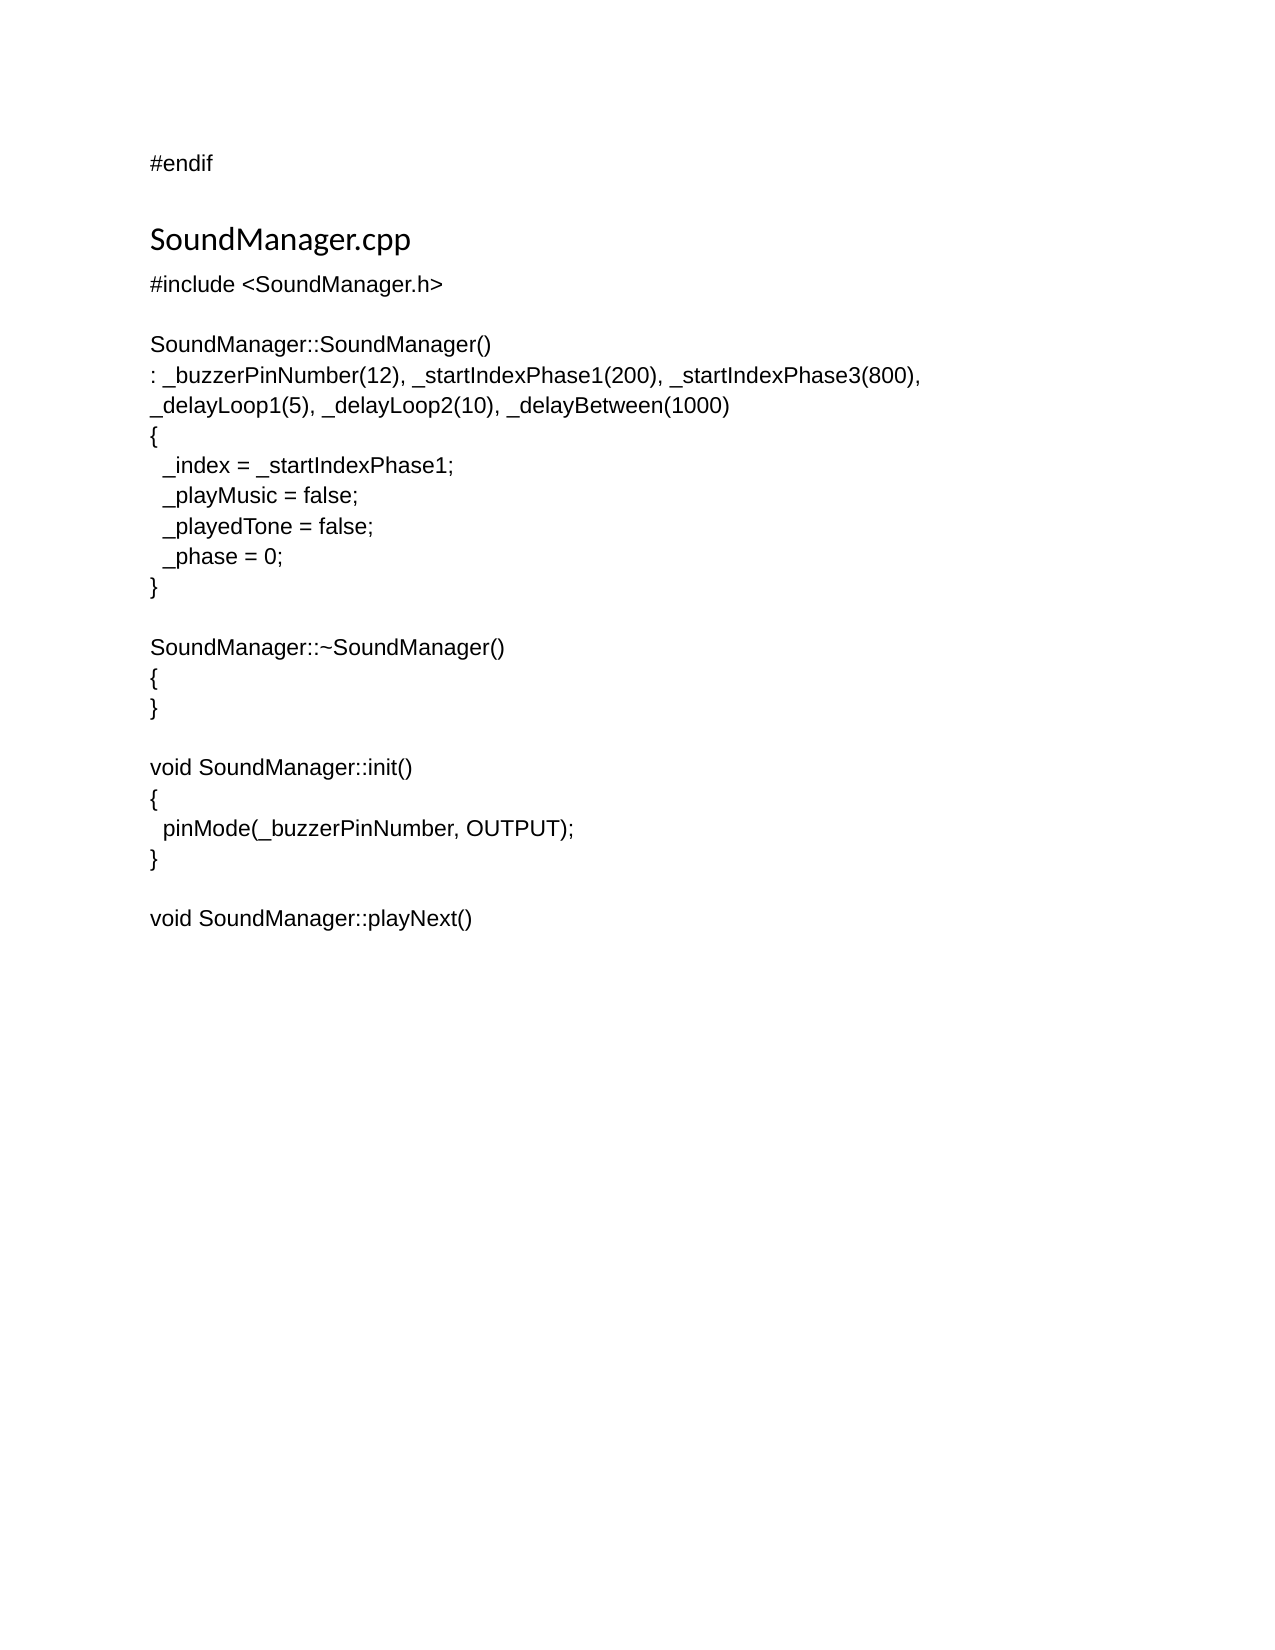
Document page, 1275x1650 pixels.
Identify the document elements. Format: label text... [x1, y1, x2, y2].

text pinMode(_buzzerPinNumber, OUTPUT); [150, 815, 1125, 841]
text { [150, 784, 1125, 811]
text } [150, 845, 1125, 871]
text void SoundManager::playNext() [150, 905, 1125, 932]
text #endif [150, 150, 1125, 176]
text } [150, 694, 1125, 720]
text SoundManager::SoundManager() [150, 331, 1125, 358]
text void SoundManager::init() [150, 754, 1125, 781]
text _delayLoop1(5), _delayLoop2(10), _delayBetween(1000) [150, 392, 1125, 418]
text _playedTone = false; [150, 513, 1125, 539]
text { [150, 422, 1125, 448]
text } [150, 573, 1125, 599]
text { [150, 664, 1125, 690]
text _index = _startIndexPhase1; [150, 452, 1125, 478]
text SoundManager::~SoundManager() [150, 633, 1125, 660]
text #include <SoundManager.h> [150, 271, 1125, 297]
text _playMusic = false; [150, 482, 1125, 509]
text : _buzzerPinNumber(12), _startIndexPhase1(200), _startIndexPhase3(800), [150, 362, 1125, 388]
text _phase = 0; [150, 543, 1125, 569]
subtitle SoundManager.cpp [150, 218, 1125, 258]
